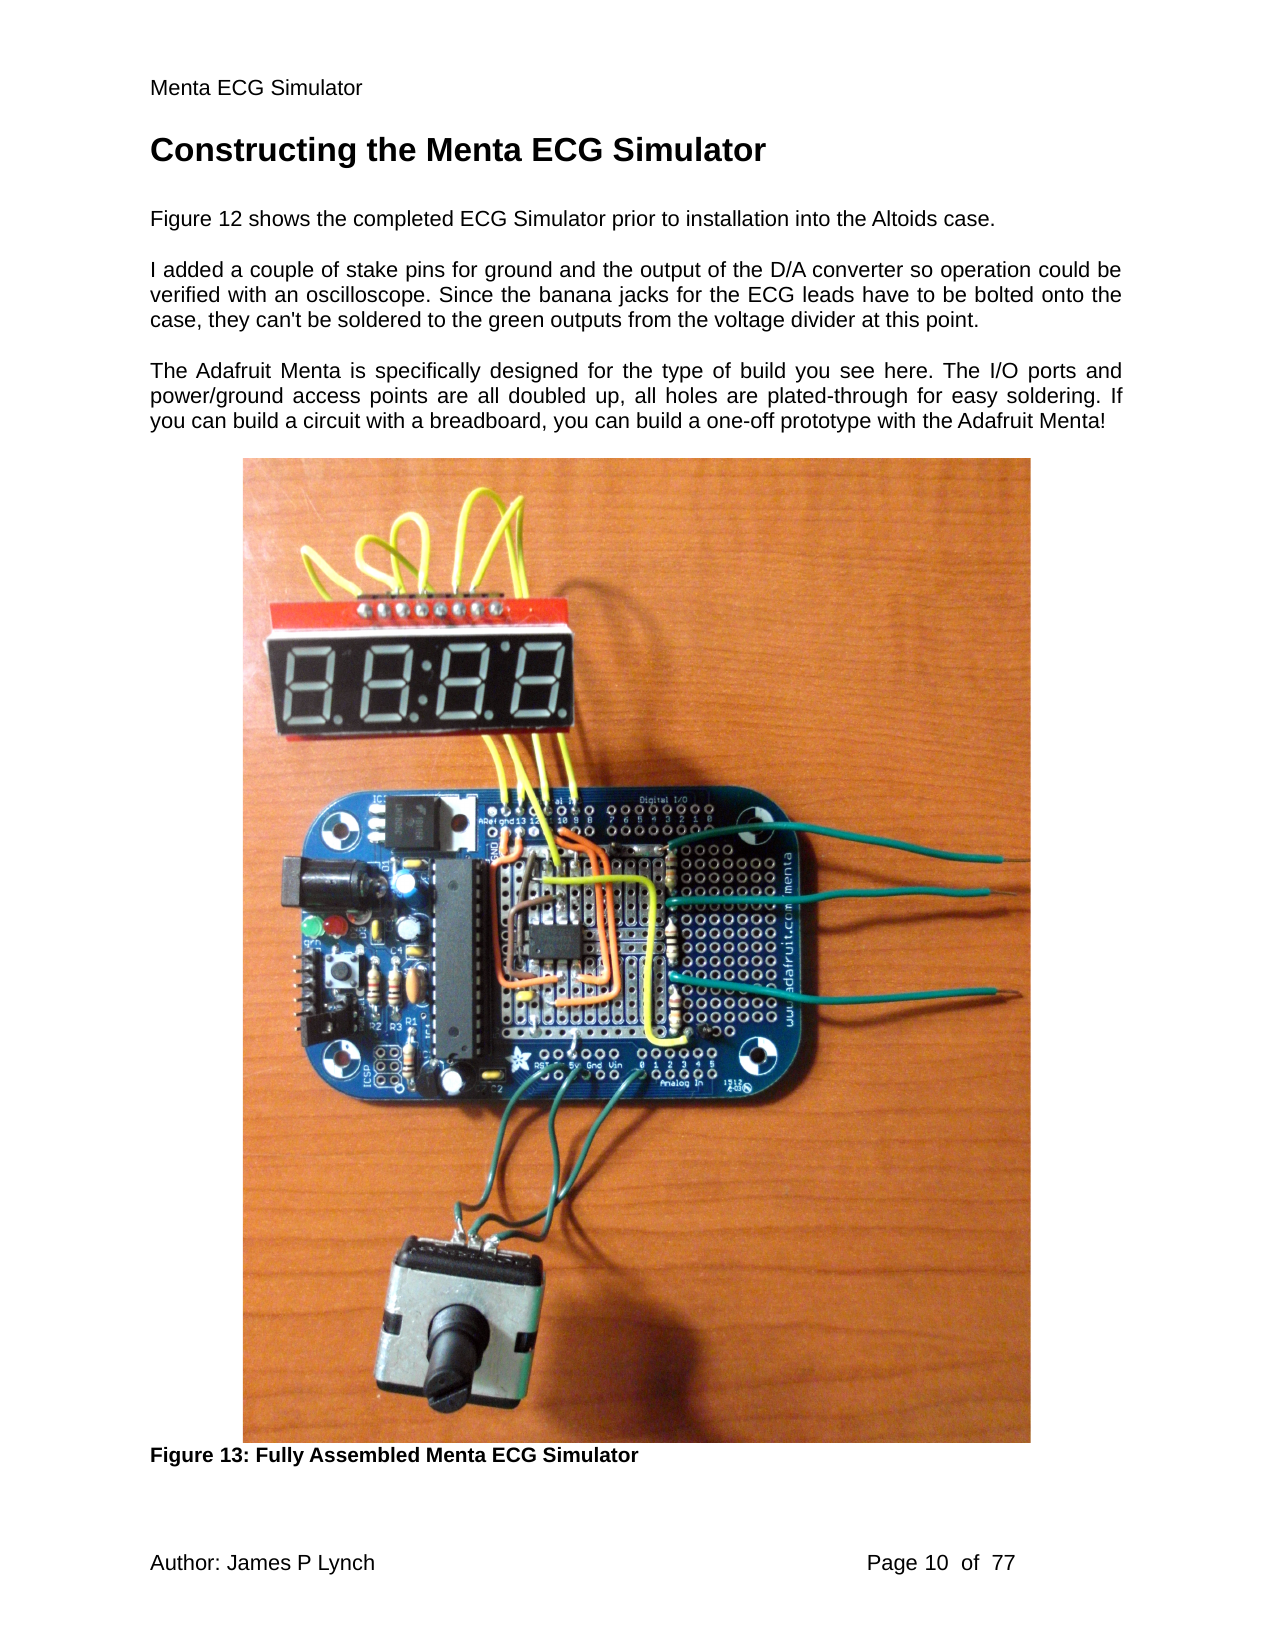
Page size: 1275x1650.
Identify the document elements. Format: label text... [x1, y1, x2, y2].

text Figure 13: Fully Assembled Menta ECG Simulator [150, 471, 1124, 1466]
text Figure 12 shows the completed ECG Simulator prior to installation into the Altoids case. [150, 206, 1124, 232]
picture [242, 458, 1031, 1443]
text The Adafruit Menta is specifically designed for the type of build you see here. The I/O ports and power/ground access points are all doubled up, all holes are plated-through for easy soldering. If you can build a circuit with a breadboard, you can build a one-off prototype with the Adafruit Menta! [150, 358, 1124, 433]
text I added a couple of stake pins for ground and the output of the D/A converter so operation could be verified with an oscilloscope. Since the banana jacks for the ECG leads have to be bolted onto the case, they can't be soldered to the green outputs from the voltage divider at this point. [150, 257, 1124, 332]
subtitle Constructing the Menta ECG Simulator [150, 130, 1124, 169]
